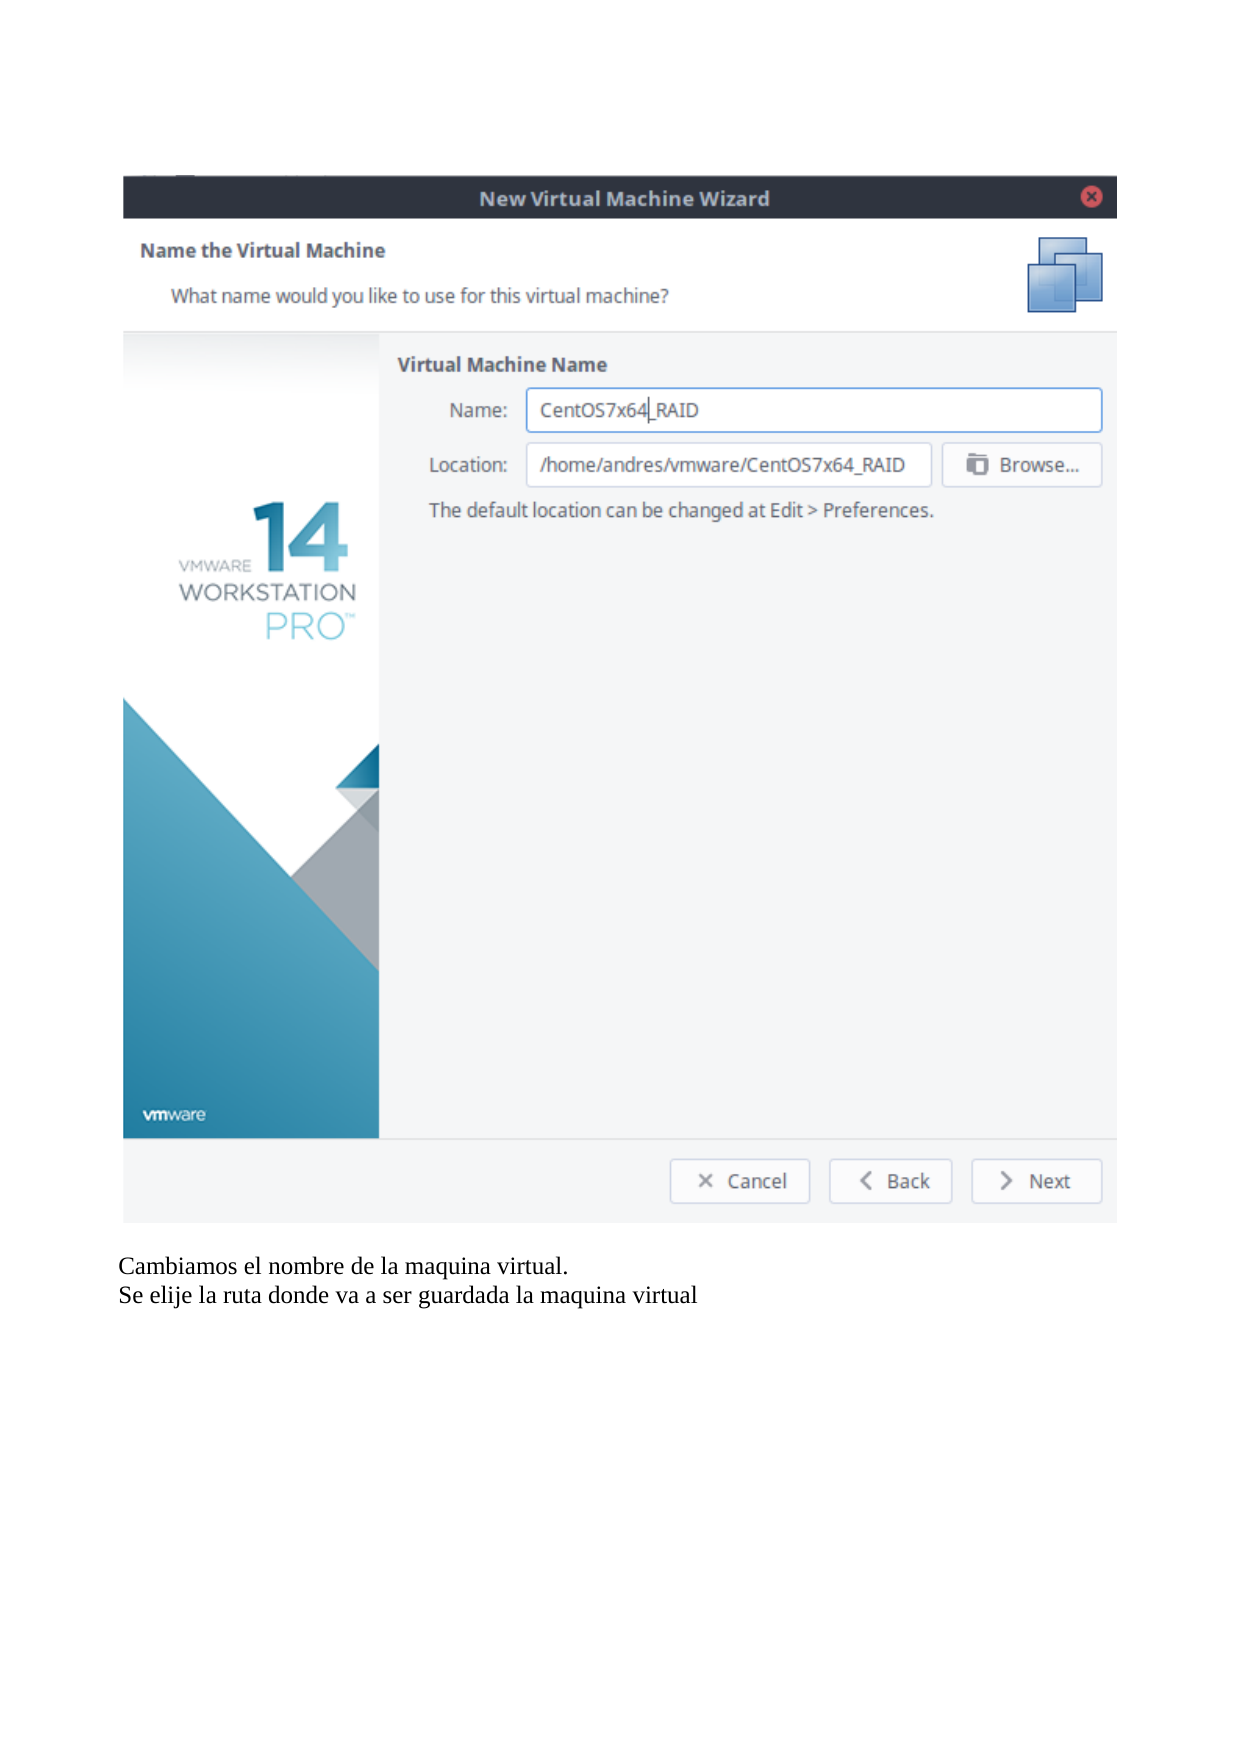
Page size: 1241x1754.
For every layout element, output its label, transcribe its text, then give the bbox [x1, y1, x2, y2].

text Cambiamos el nombre de la maquina virtual. [118, 1251, 1122, 1280]
text Se elije la ruta donde va a ser guardada la maquina virtual [118, 1280, 1122, 1309]
picture [123, 175, 1117, 1223]
